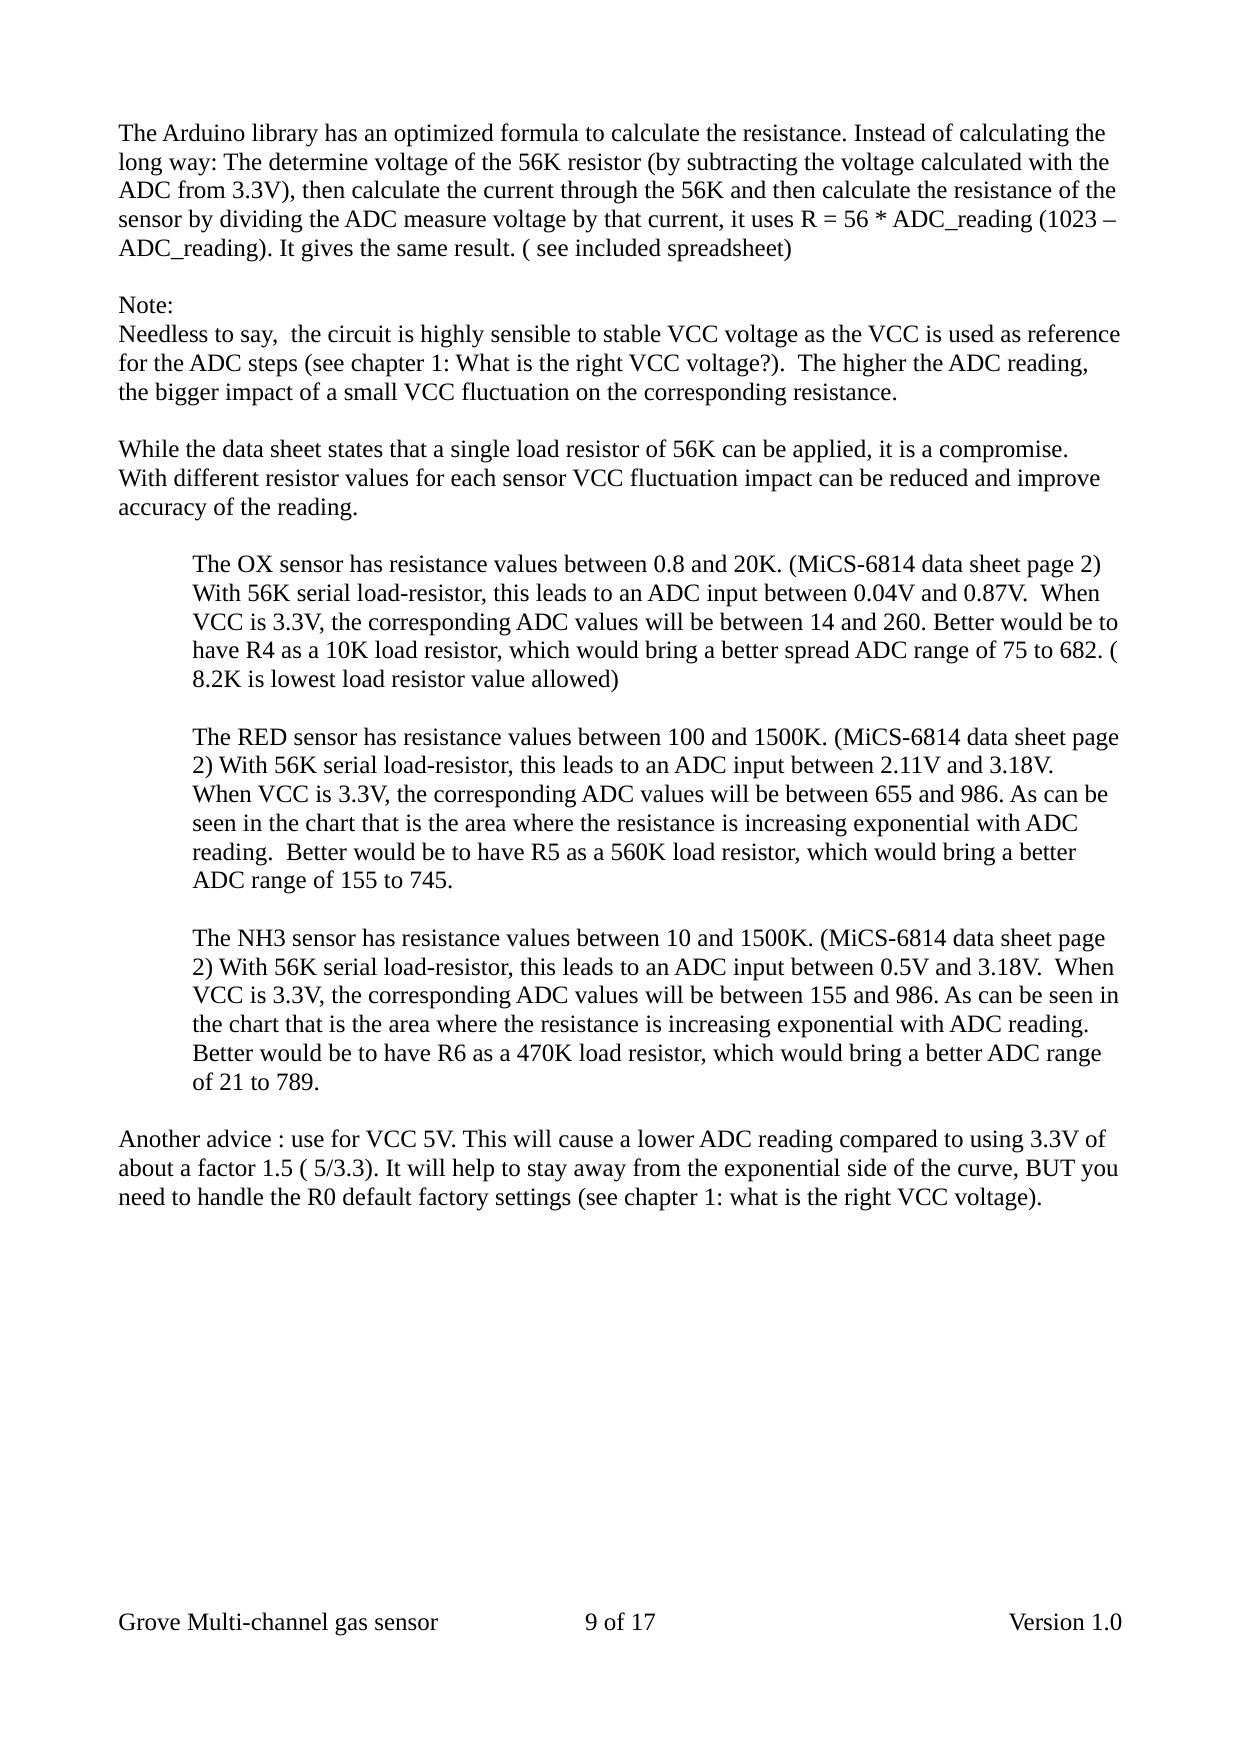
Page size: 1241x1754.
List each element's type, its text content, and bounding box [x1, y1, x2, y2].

text The OX sensor has resistance values between 0.8 and 20K. (MiCS-6814 data sheet page 2) With 56K serial load-resistor, this leads to an ADC input between 0.04V and 0.87V. When VCC is 3.3V, the corresponding ADC values will be between 14 and 260. Better would be to have R4 as a 10K load resistor, which would bring a better spread ADC range of 75 to 682. ( 8.2K is lowest load resistor value allowed) [192, 549, 1122, 693]
text The NH3 sensor has resistance values between 10 and 1500K. (MiCS-6814 data sheet page 2) With 56K serial load-resistor, this leads to an ADC input between 0.5V and 3.18V. When VCC is 3.3V, the corresponding ADC values will be between 155 and 986. As can be seen in the chart that is the area where the resistance is increasing exponential with ADC reading. Better would be to have R6 as a 470K load resistor, which would bring a better ADC range of 21 to 789. [192, 923, 1122, 1096]
text The RED sensor has resistance values between 100 and 1500K. (MiCS-6814 data sheet page 2) With 56K serial load-resistor, this leads to an ADC input between 2.11V and 3.18V. When VCC is 3.3V, the corresponding ADC values will be between 655 and 986. As can be seen in the chart that is the area where the resistance is increasing exponential with ADC reading. Better would be to have R5 as a 560K load resistor, which would bring a better ADC range of 155 to 745. [192, 722, 1122, 894]
text Another advice : use for VCC 5V. This will cause a lower ADC reading compared to using 3.3V of about a factor 1.5 ( 5/3.3). It will help to stay away from the exponential side of the curve, BUT you need to handle the R0 default factory settings (see chapter 1: what is the right VCC voltage). [118, 1124, 1122, 1211]
text Needless to say, the circuit is highly sensible to stable VCC voltage as the VCC is used as reference for the ADC steps (see chapter 1: What is the right VCC voltage?). The higher the ADC reading, the bigger impact of a small VCC fluctuation on the corresponding resistance. [118, 319, 1122, 406]
text The Arduino library has an optimized formula to calculate the resistance. Instead of calculating the long way: The determine voltage of the 56K resistor (by subtracting the voltage calculated with the ADC from 3.3V), then calculate the current through the 56K and then calculate the resistance of the sensor by dividing the ADC measure voltage by that current, it uses R = 56 * ADC_reading (1023 – ADC_reading). It gives the same result. ( see included spreadsheet) [118, 118, 1122, 262]
text While the data sheet states that a single load resistor of 56K can be applied, it is a compromise. With different resistor values for each sensor VCC fluctuation impact can be reduced and improve accuracy of the reading. [118, 434, 1122, 521]
text Note: [118, 291, 1122, 319]
